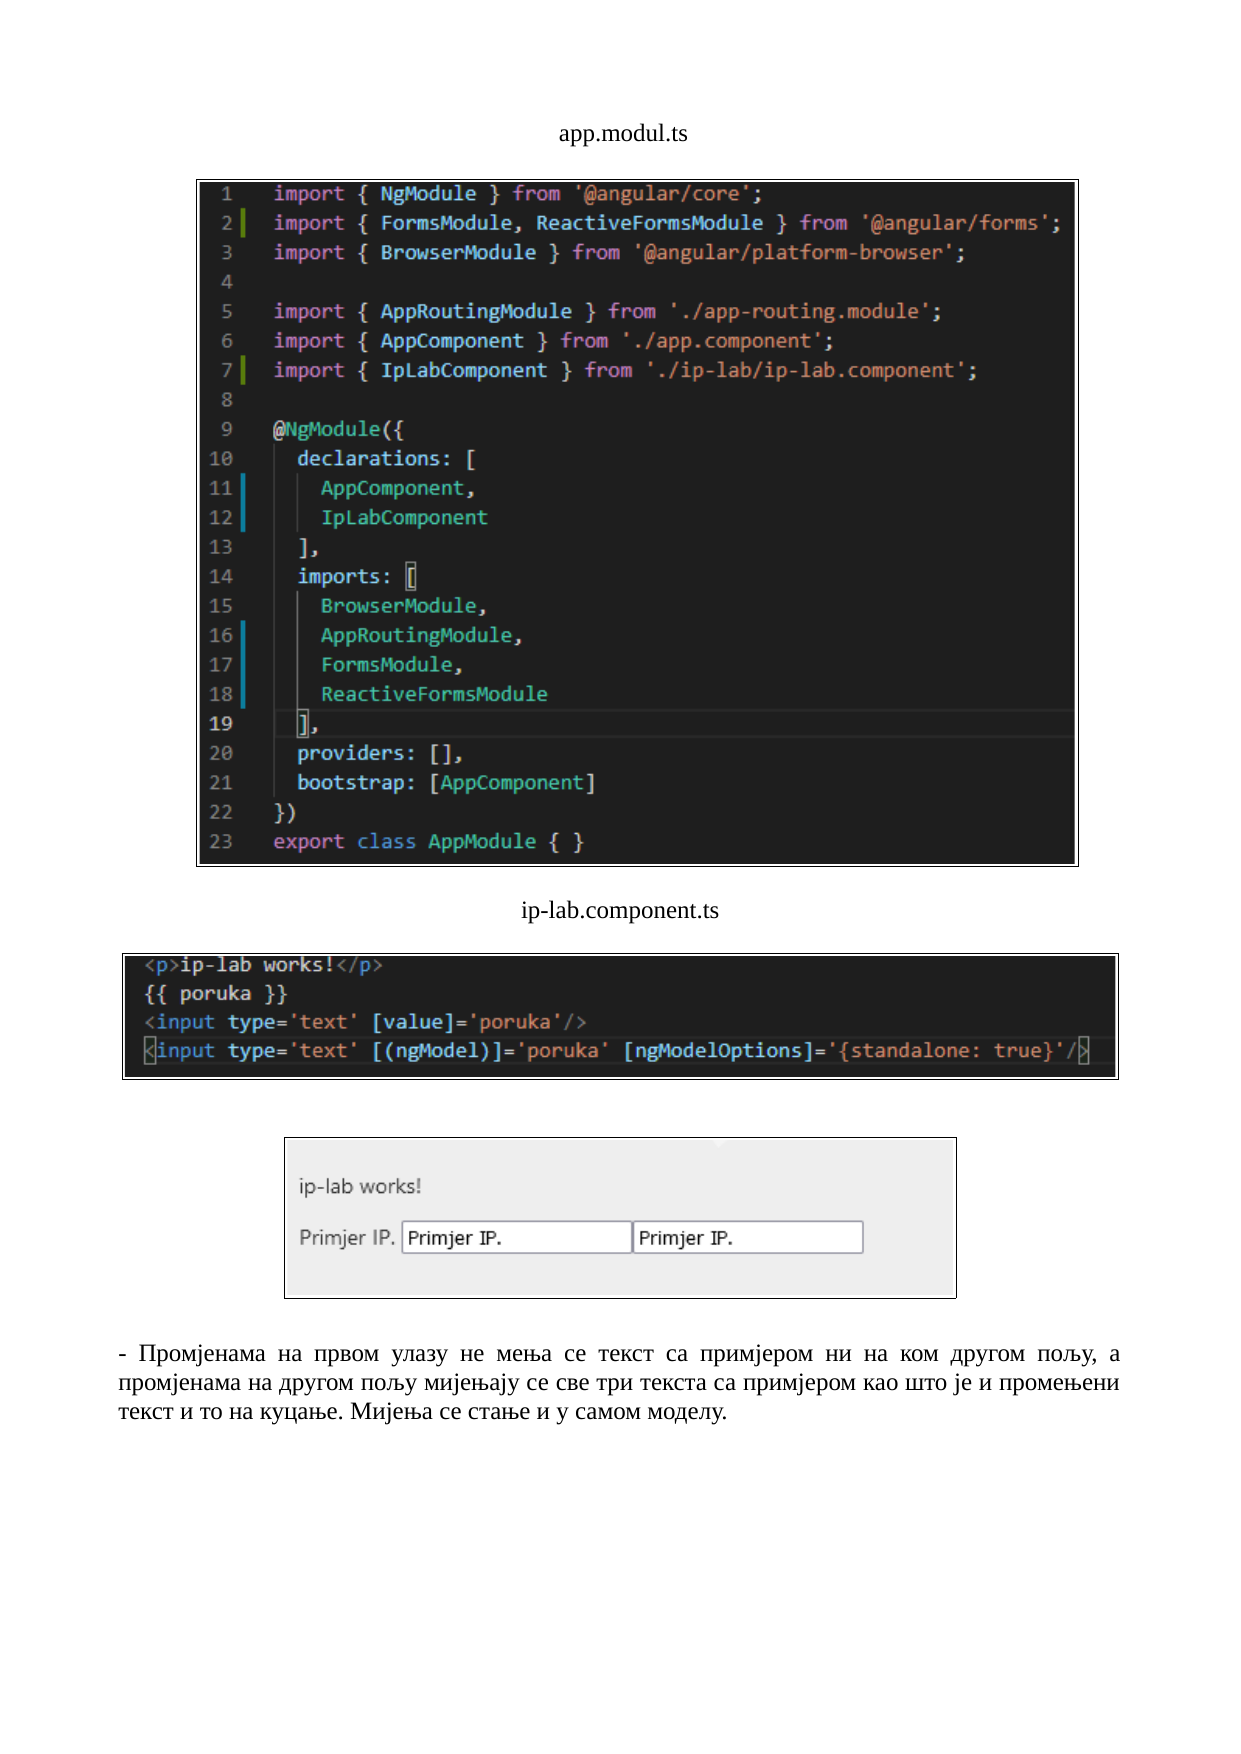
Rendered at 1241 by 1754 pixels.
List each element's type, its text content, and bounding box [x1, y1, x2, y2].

text - Промјенама на првом улазу не мења се текст са примјером ни на ком другом пољу, а промјенама на другом пољу мијењају се све три текста са примјером као што је и промењени текст и то на куцање. Мијења се стање и у самом моделу. [118, 1338, 1122, 1424]
text ip-lab.component.ts [118, 895, 1122, 924]
picture [287, 1140, 953, 1295]
picture [199, 182, 1075, 864]
text app.modul.ts [118, 118, 1122, 147]
picture [124, 956, 1116, 1077]
